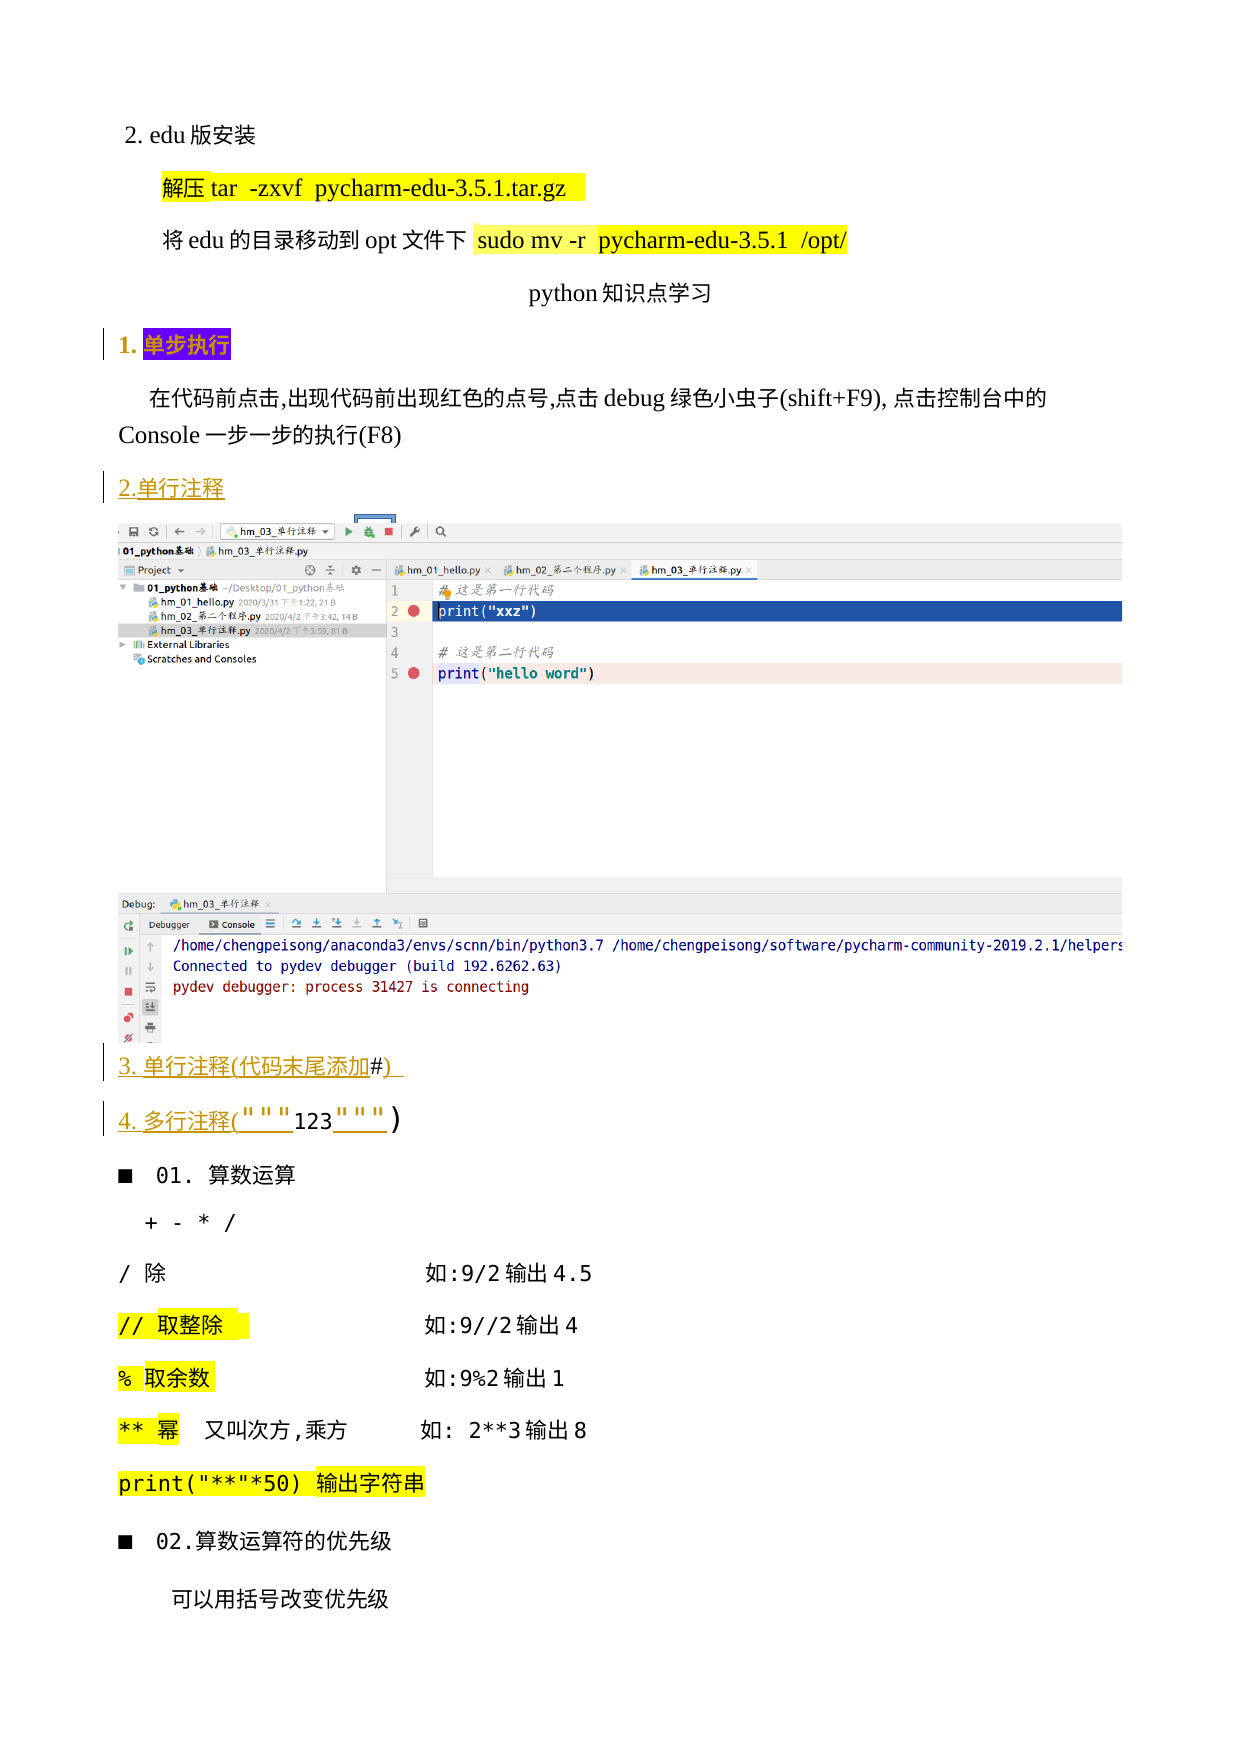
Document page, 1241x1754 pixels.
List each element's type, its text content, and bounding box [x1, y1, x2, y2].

text 1. 单步执行 [118, 328, 1122, 360]
text + - * / [118, 1210, 1122, 1236]
text 在代码前点击,出现代码前出现红色的点号,点击debug绿色小虫子(shift+F9), 点击控制台中的Console一步一步的执行(F8) [118, 381, 1122, 450]
text 可以用括号改变优先级 [118, 1582, 1122, 1614]
text 将edu的目录移动到opt文件下 sudo mv -r pycharm-edu-3.5.1 /opt/ [118, 223, 1122, 255]
text print("**"*50) 输出字符串 [118, 1466, 1122, 1497]
text 2. edu版安装 [118, 118, 1122, 150]
text 4. 多行注释("""123""") [118, 1101, 1122, 1136]
picture [118, 523, 1123, 1043]
text ** 幂 又叫次方,乘方 如: 2**3输出8 [118, 1413, 1122, 1445]
text % 取余数 如:9%2输出1 [118, 1361, 1122, 1392]
text python知识点学习 [118, 276, 1122, 307]
text 解压 tar -zxvf pycharm-edu-3.5.1.tar.gz [118, 171, 1122, 202]
text 2.单行注释3. 单行注释(代码末尾添加#) [118, 471, 1122, 503]
text / 除 如:9/2输出4.5 [118, 1256, 1122, 1287]
list 02.算数运算符的优先级 [118, 1524, 1122, 1556]
list 01. 算数运算 [118, 1158, 1122, 1189]
text // 取整除 如:9//2输出4 [118, 1308, 1122, 1340]
